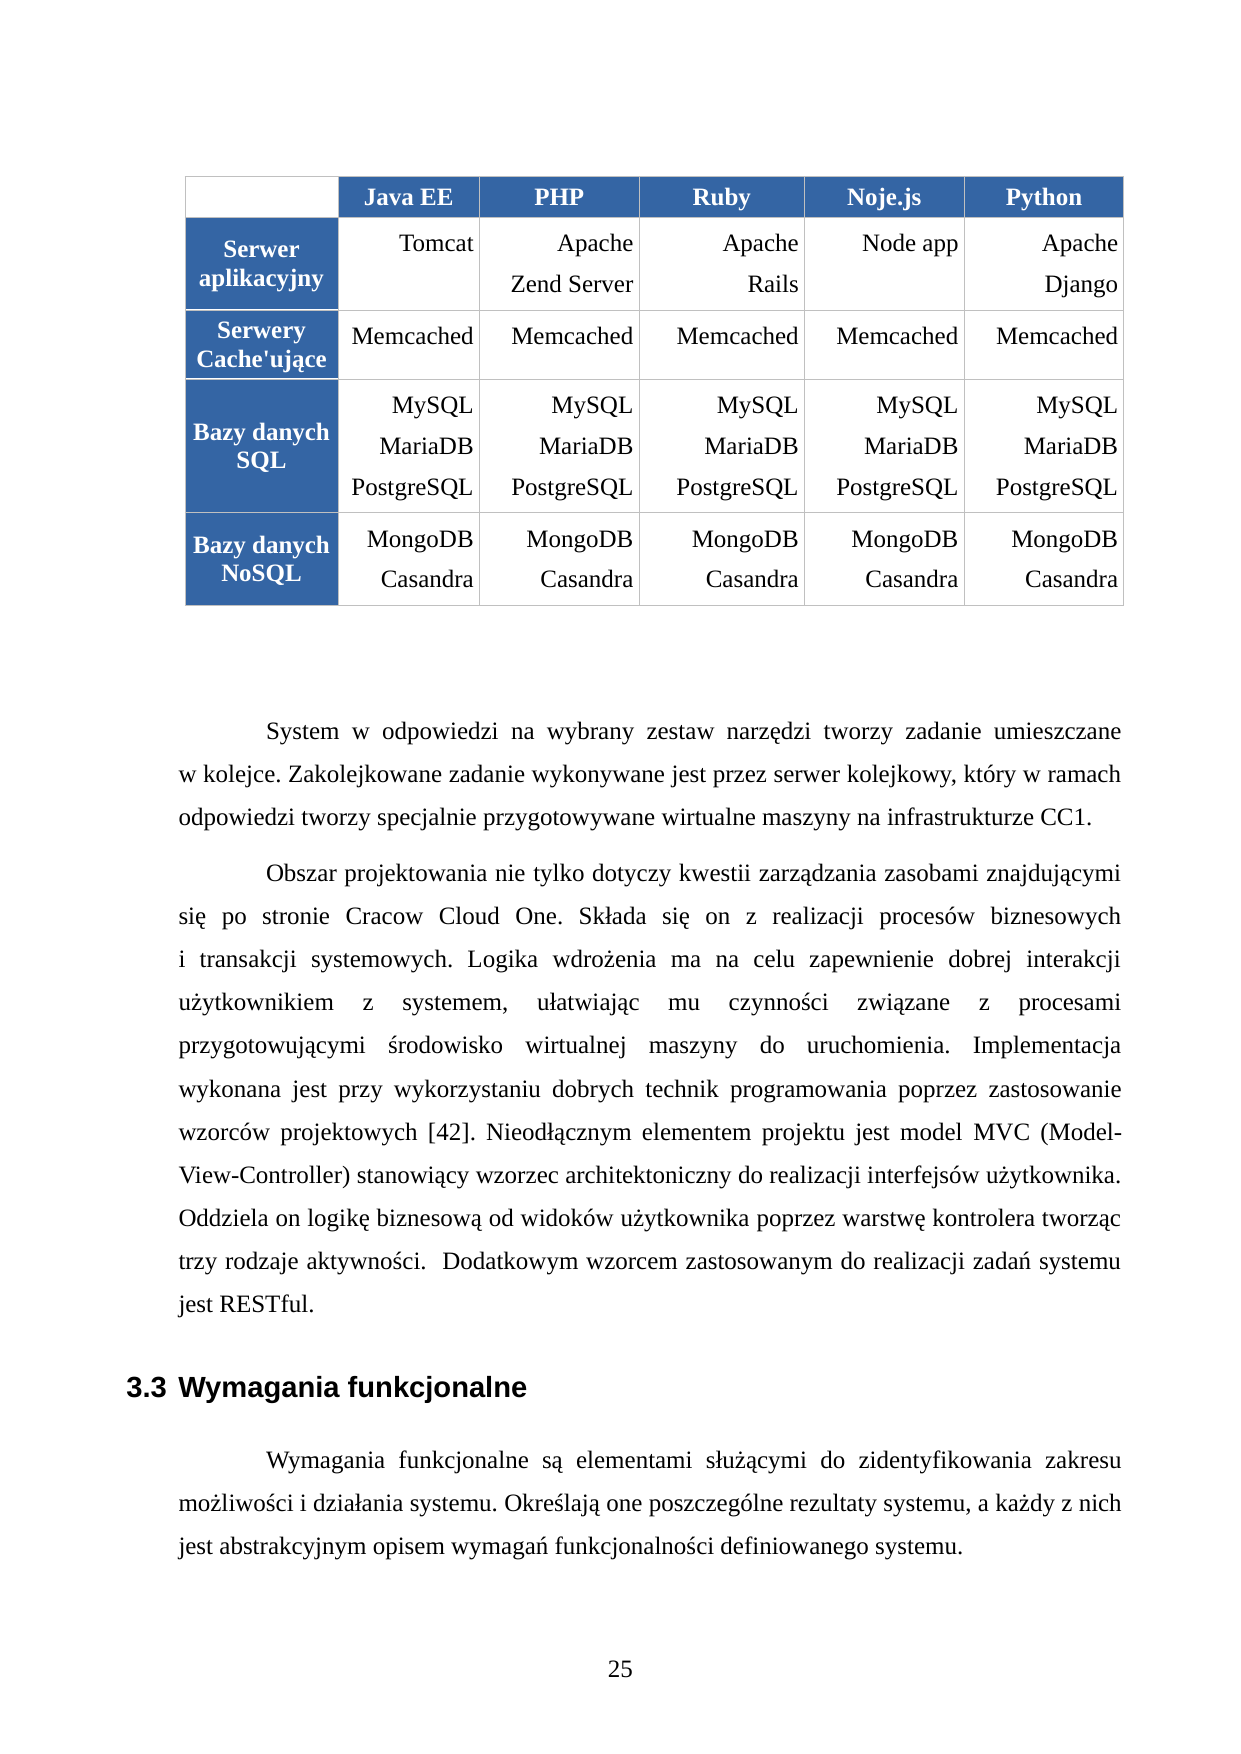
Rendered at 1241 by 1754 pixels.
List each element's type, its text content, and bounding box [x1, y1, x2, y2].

table_cell MySQL MariaDB PostgreSQL [339, 380, 479, 512]
table_cell MySQL MariaDB PostgreSQL [805, 380, 964, 512]
table_cell Apache Rails [640, 218, 804, 309]
table_cell Apache Zend Server [480, 218, 639, 309]
table_header Noje.js [805, 177, 964, 217]
table_cell Memcached [339, 311, 479, 378]
table_cell Node app [805, 218, 964, 309]
table_cell Memcached [805, 311, 964, 378]
table_cell Memcached [480, 311, 639, 378]
table_cell MongoDB Casandra [965, 513, 1123, 605]
table_cell Memcached [965, 311, 1123, 378]
table_cell MySQL MariaDB PostgreSQL [965, 380, 1123, 512]
table_cell Serwer aplikacyjny [186, 218, 338, 309]
table_cell MySQL MariaDB PostgreSQL [480, 380, 639, 512]
text Obszar projektowania nie tylko dotyczy kwestii zarządzania zasobami znajdującymi się po stronie Cracow Cloud One. Składa się on z realizacji procesów biznesowych i transakcji systemowych. Logika wdrożenia ma na celu zapewnienie dobrej interakcji użytkownikiem z systemem, ułatwiając mu czynności związane z procesami przygotowującymi środowisko wirtualnej maszyny do uruchomienia. Implementacja wykonana jest przy wykorzystaniu dobrych technik programowania poprzez zastosowanie wzorców projektowych [42]. Nieodłącznym elementem projektu jest model MVC (Model-View-Controller) stanowiący wzorzec architektoniczny do realizacji interfejsów użytkownika. Oddziela on logikę biznesową od widoków użytkownika poprzez warstwę kontrolera tworząc trzy rodzaje aktywności. Dodatkowym wzorcem zastosowanym do realizacji zadań systemu jest RESTful. [178, 858, 1122, 1318]
table_cell MongoDB Casandra [480, 513, 639, 605]
table_cell Memcached [640, 311, 804, 378]
text System w odpowiedzi na wybrany zestaw narzędzi tworzy zadanie umieszczane w kolejce. Zakolejkowane zadanie wykonywane jest przez serwer kolejkowy, który w ramach odpowiedzi tworzy specjalnie przygotowywane wirtualne maszyny na infrastrukturze CC1. [178, 716, 1122, 831]
table_cell MongoDB Casandra [640, 513, 804, 605]
table_cell MySQL MariaDB PostgreSQL [640, 380, 804, 512]
table_cell Serwery Cache'ujące [186, 311, 338, 378]
text Wymagania funkcjonalne są elementami służącymi do zidentyfikowania zakresu możliwości i działania systemu. Określają one poszczególne rezultaty systemu, a każdy z nich jest abstrakcyjnym opisem wymagań funkcjonalności definiowanego systemu. [178, 1445, 1122, 1560]
table_cell MongoDB Casandra [805, 513, 964, 605]
table_cell Tomcat [339, 218, 479, 309]
table_header Ruby [640, 177, 804, 217]
table_header Java EE [339, 177, 479, 217]
table_header PHP [480, 177, 639, 217]
table_cell MongoDB Casandra [339, 513, 479, 605]
table_header Python [965, 177, 1123, 217]
subtitle Wymagania funkcjonalne [118, 1370, 1122, 1403]
table_cell Apache Django [965, 218, 1123, 309]
table_cell Bazy danych SQL [186, 380, 338, 512]
table_cell Bazy danych NoSQL [186, 513, 338, 605]
table_header [186, 177, 338, 217]
